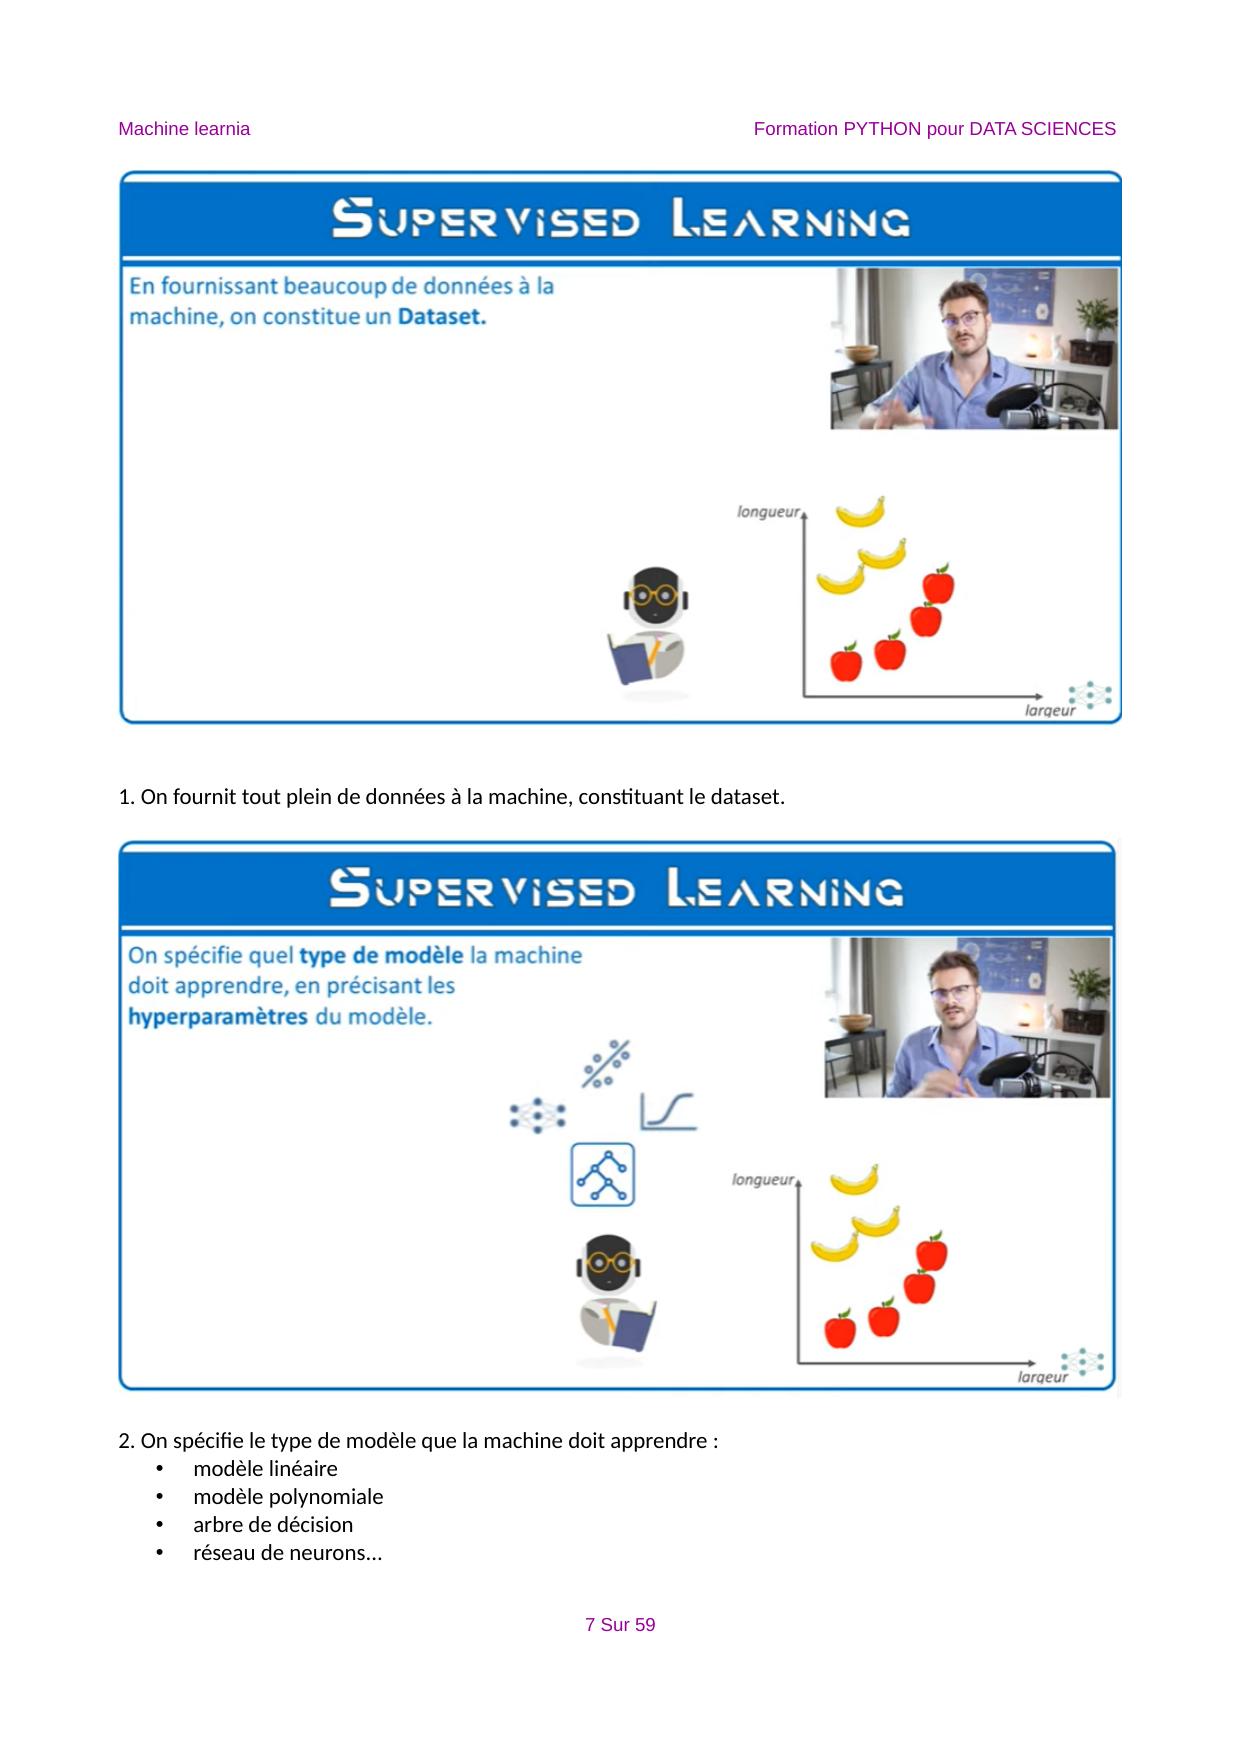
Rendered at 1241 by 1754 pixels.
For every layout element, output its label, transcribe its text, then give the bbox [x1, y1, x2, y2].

list arbre de décision [156, 1510, 1122, 1538]
text 2. On spécifie le type de modèle que la machine doit apprendre : [118, 1426, 1122, 1454]
picture [118, 169, 1122, 727]
picture [118, 838, 1122, 1398]
list modèle linéaire [156, 1454, 1122, 1482]
list réseau de neurons... [156, 1538, 1122, 1566]
text 1. On fournit tout plein de données à la machine, constituant le dataset. [118, 782, 1122, 811]
list modèle polynomiale [156, 1482, 1122, 1510]
